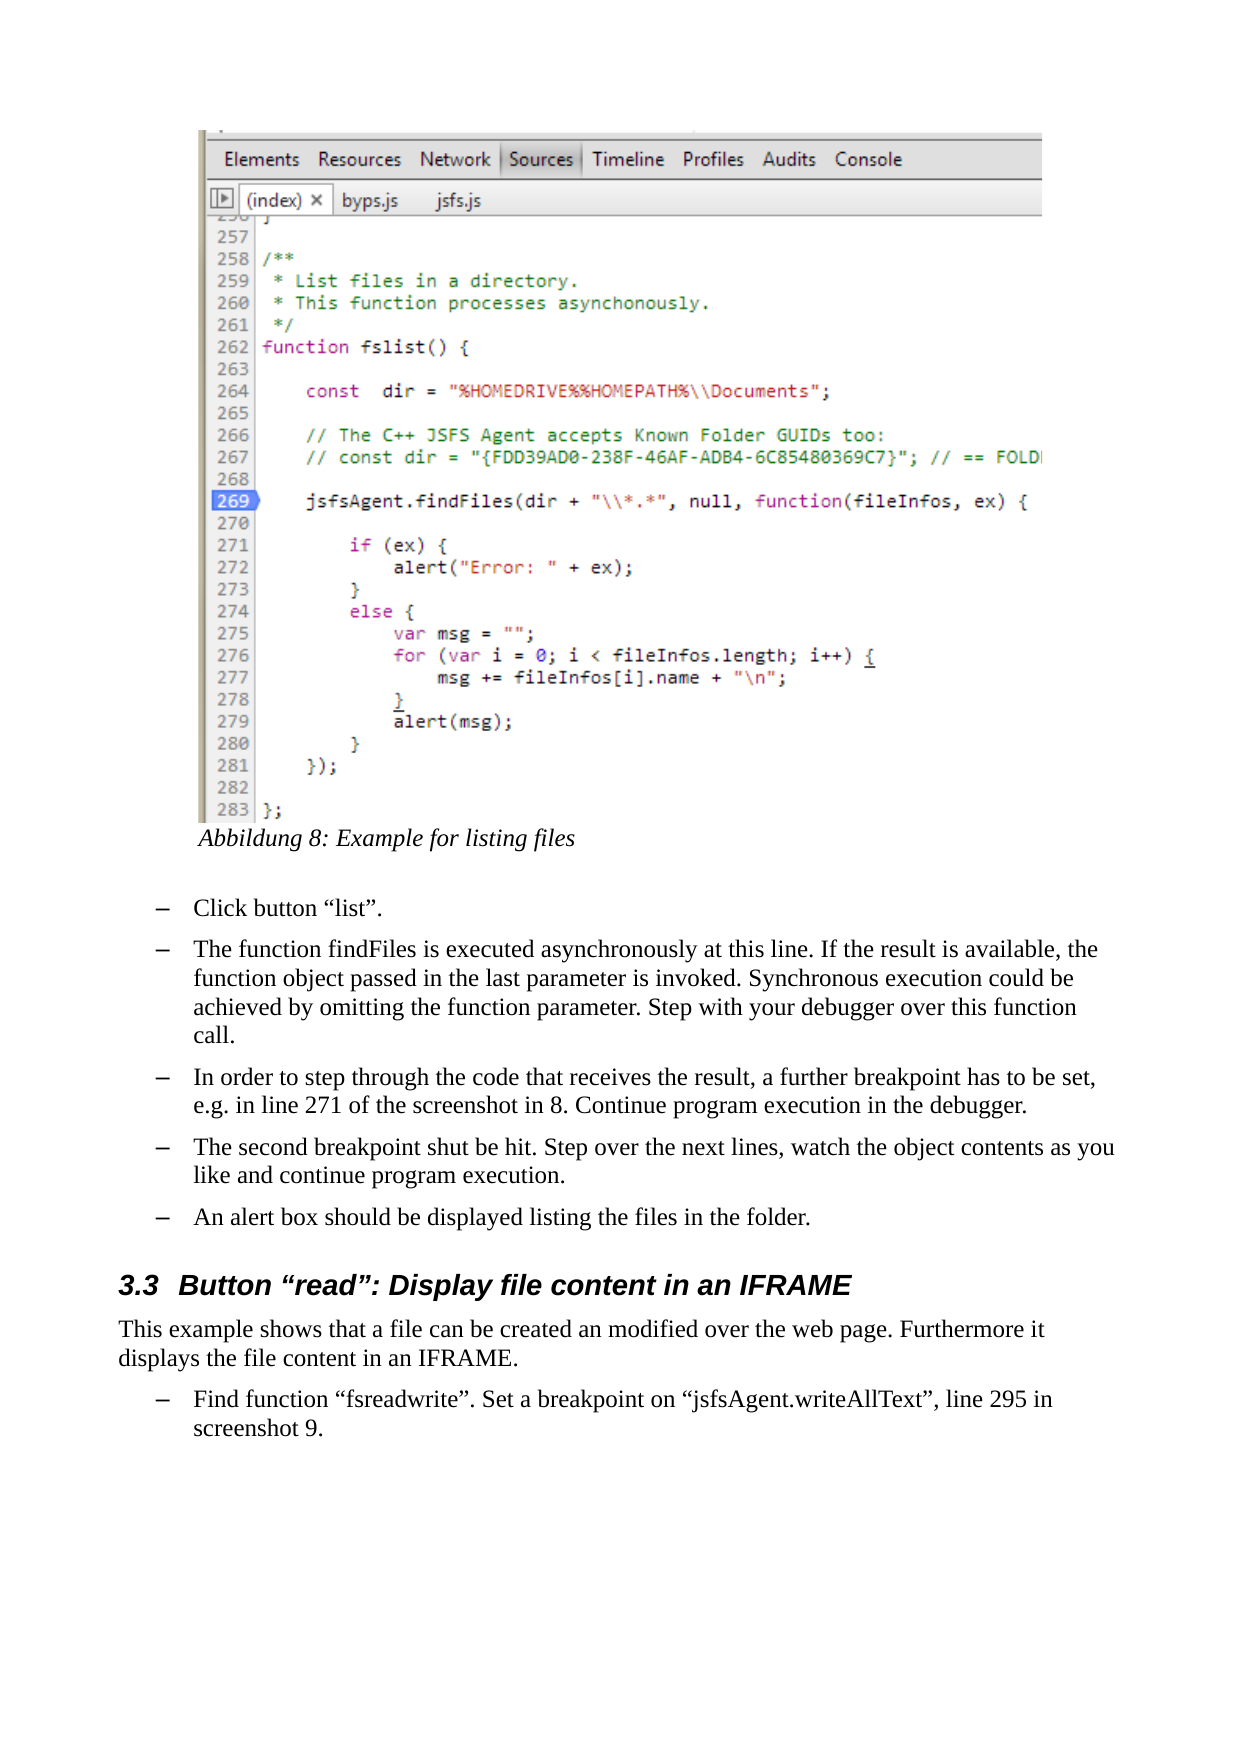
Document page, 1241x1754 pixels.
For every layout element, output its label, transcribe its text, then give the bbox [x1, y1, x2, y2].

list Abbildung 8: Example for listing files [198, 823, 1042, 852]
list The function findFiles is executed asynchronously at this line. If the result is available, the function object passed in the last parameter is invoked. Synchronous execution could be achieved by omitting the function parameter. Step with your debugger over this function call. [156, 934, 1122, 1049]
list Find function “fsreadwrite”. Set a breakpoint on “jsfsAgent.writeAllText”, line 295 in screenshot Abbildung 9. [156, 1384, 1122, 1442]
text This example shows that a file can be created an modified over the web page. Furthermore it displays the file content in an IFRAME. [118, 1314, 1122, 1372]
list The second breakpoint shut be hit. Step over the next lines, watch the object contents as you like and continue program execution. [156, 1132, 1122, 1189]
list An alert box should be displayed listing the files in the folder. [156, 1202, 1122, 1231]
list In order to step through the code that receives the result, a further breakpoint has to be set, e.g. in line 271 of the screenshot in Abbildung 8. Continue program execution in the debugger. [156, 1062, 1122, 1119]
subtitle Button “read”: Display file content in an IFRAME [118, 1268, 1122, 1302]
list Click button “list”. [156, 893, 1122, 922]
